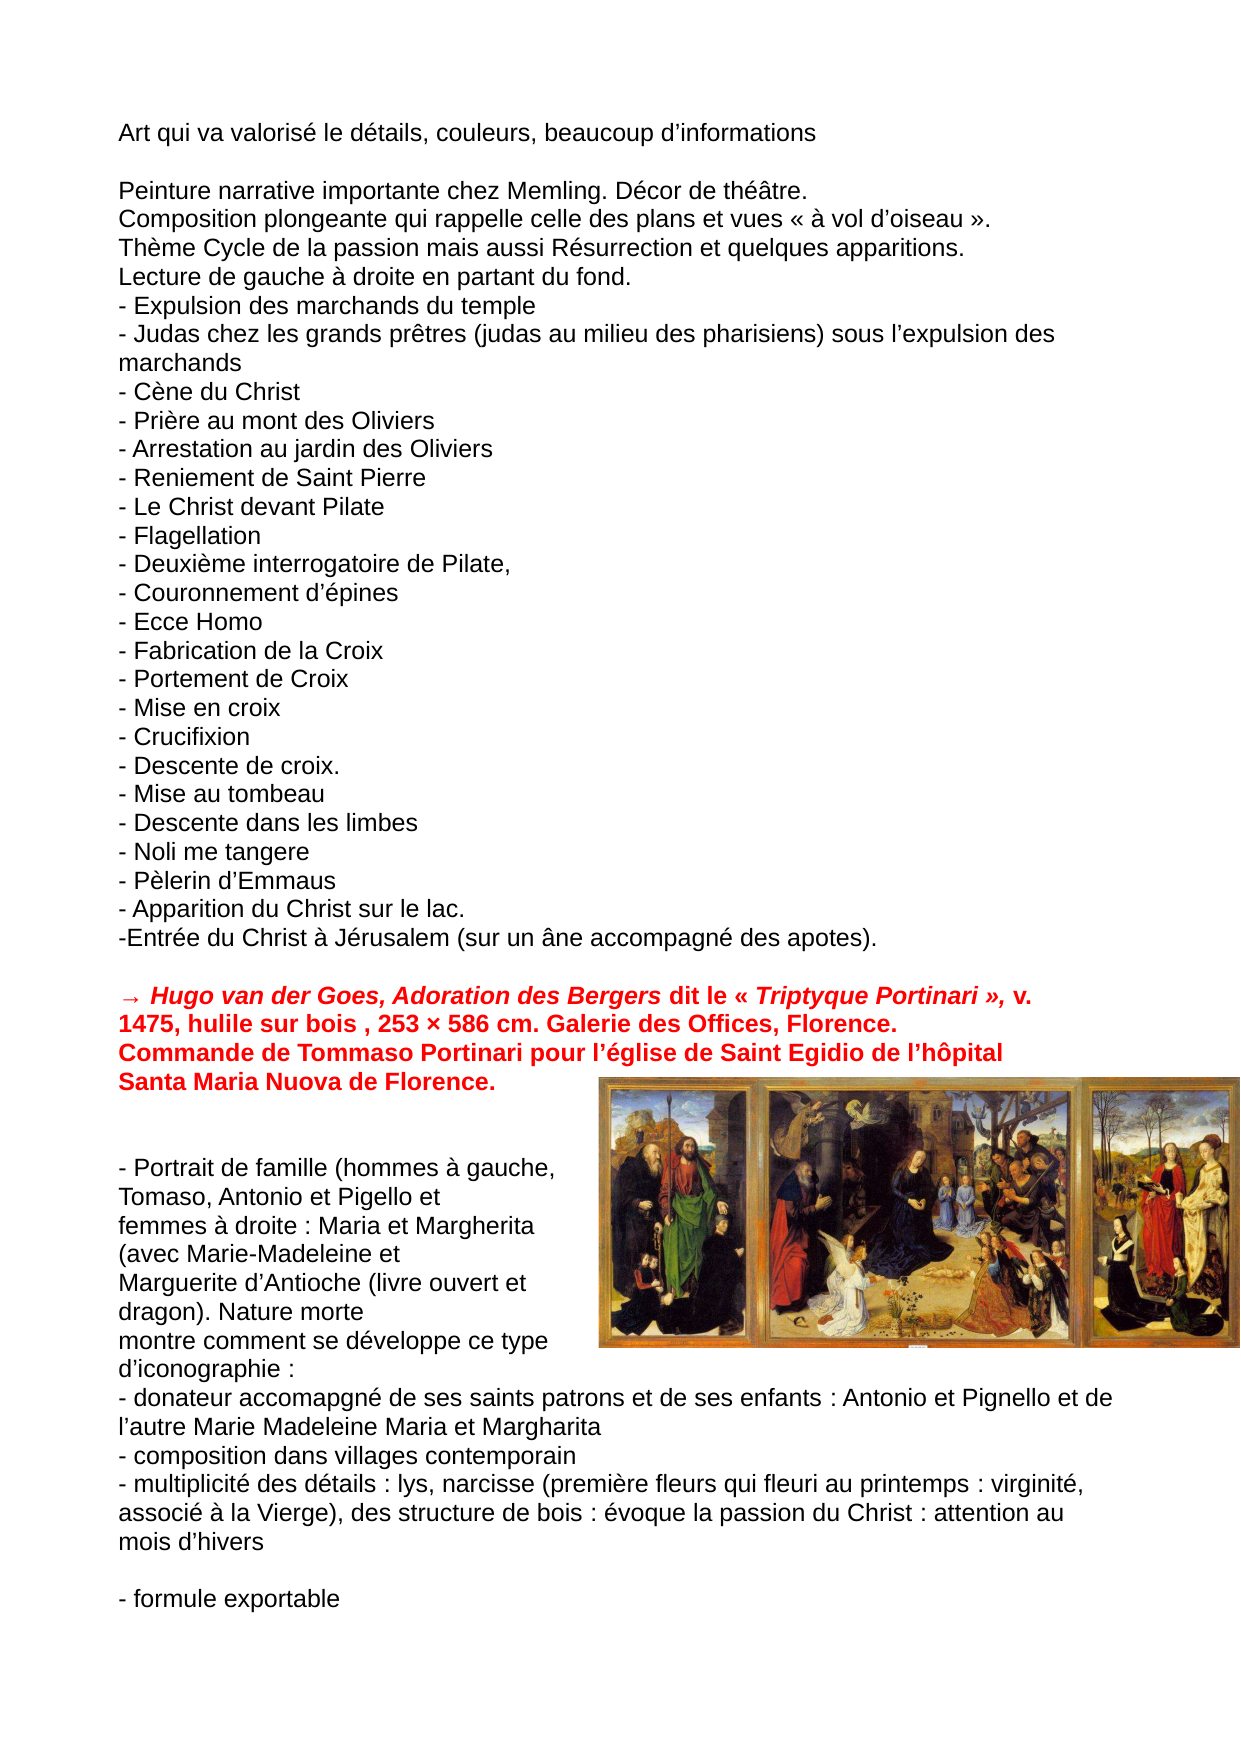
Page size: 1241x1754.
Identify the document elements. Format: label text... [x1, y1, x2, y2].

text - Arrestation au jardin des Oliviers [118, 434, 1122, 463]
text - Descente de croix. [118, 751, 1122, 779]
text - Crucifixion [118, 722, 1122, 751]
text - Portement de Croix [118, 664, 1122, 693]
text - Apparition du Christ sur le lac. [118, 894, 1122, 923]
text - Reniement de Saint Pierre [118, 463, 1122, 492]
text Commande de Tommaso Portinari pour l’église de Saint Egidio de l’hôpital [118, 1038, 1122, 1067]
text - Fabrication de la Croix [118, 636, 1122, 664]
text femmes à droite : Maria et Margherita (avec Marie-Madeleine et [118, 1211, 598, 1268]
text - Expulsion des marchands du temple [118, 291, 1122, 319]
text Thème Cycle de la passion mais aussi Résurrection et quelques apparitions. [118, 233, 1122, 262]
text - Couronnement d’épines [118, 578, 1122, 607]
text - Ecce Homo [118, 607, 1122, 636]
text - Descente dans les limbes [118, 808, 1122, 837]
text - Mise au tombeau [118, 779, 1122, 808]
text - formule exportable [118, 1584, 1122, 1613]
text - Le Christ devant Pilate [118, 492, 1122, 521]
text - Flagellation [118, 521, 1122, 549]
text Lecture de gauche à droite en partant du fond. [118, 262, 1122, 291]
text - composition dans villages contemporain [118, 1441, 1122, 1469]
text - Prière au mont des Oliviers [118, 406, 1122, 434]
text montre comment se développe ce type d’iconographie : [118, 1326, 1122, 1383]
text - Mise en croix [118, 693, 1122, 722]
text → Hugo van der Goes, Adoration des Bergers dit le « Triptyque Portinari », v. [118, 981, 1122, 1009]
text - Portrait de famille (hommes à gauche, Tomaso, Antonio et Pigello et [118, 1153, 598, 1211]
text 1475, hulile sur bois , 253 × 586 cm. Galerie des Offices, Florence. [118, 1009, 1122, 1038]
text -Entrée du Christ à Jérusalem (sur un âne accompagné des apotes). [118, 923, 1122, 952]
text - donateur accomapgné de ses saints patrons et de ses enfants : Antonio et Pignello et de l’autre Marie Madeleine Maria et Margharita [118, 1383, 1122, 1441]
text Marguerite d’Antioche (livre ouvert et dragon). Nature morte [118, 1268, 598, 1326]
text Santa Maria Nuova de Florence. [118, 1067, 1122, 1096]
text - Judas chez les grands prêtres (judas au milieu des pharisiens) sous l’expulsion des marchands [118, 319, 1122, 377]
text - Deuxième interrogatoire de Pilate, [118, 549, 1122, 578]
text - Cène du Christ [118, 377, 1122, 406]
text - multiplicité des détails : lys, narcisse (première fleurs qui fleuri au printemps : virginité, associé à la Vierge), des structure de bois : évoque la passion du Christ : attention au mois d’hivers [118, 1469, 1122, 1556]
picture [598, 1077, 1240, 1348]
text Art qui va valorisé le détails, couleurs, beaucoup d’informations [118, 118, 1122, 147]
text - Noli me tangere [118, 837, 1122, 866]
text - Pèlerin d’Emmaus [118, 866, 1122, 894]
text Peinture narrative importante chez Memling. Décor de théâtre. [118, 176, 1122, 204]
text Composition plongeante qui rappelle celle des plans et vues « à vol d’oiseau ». [118, 204, 1122, 233]
